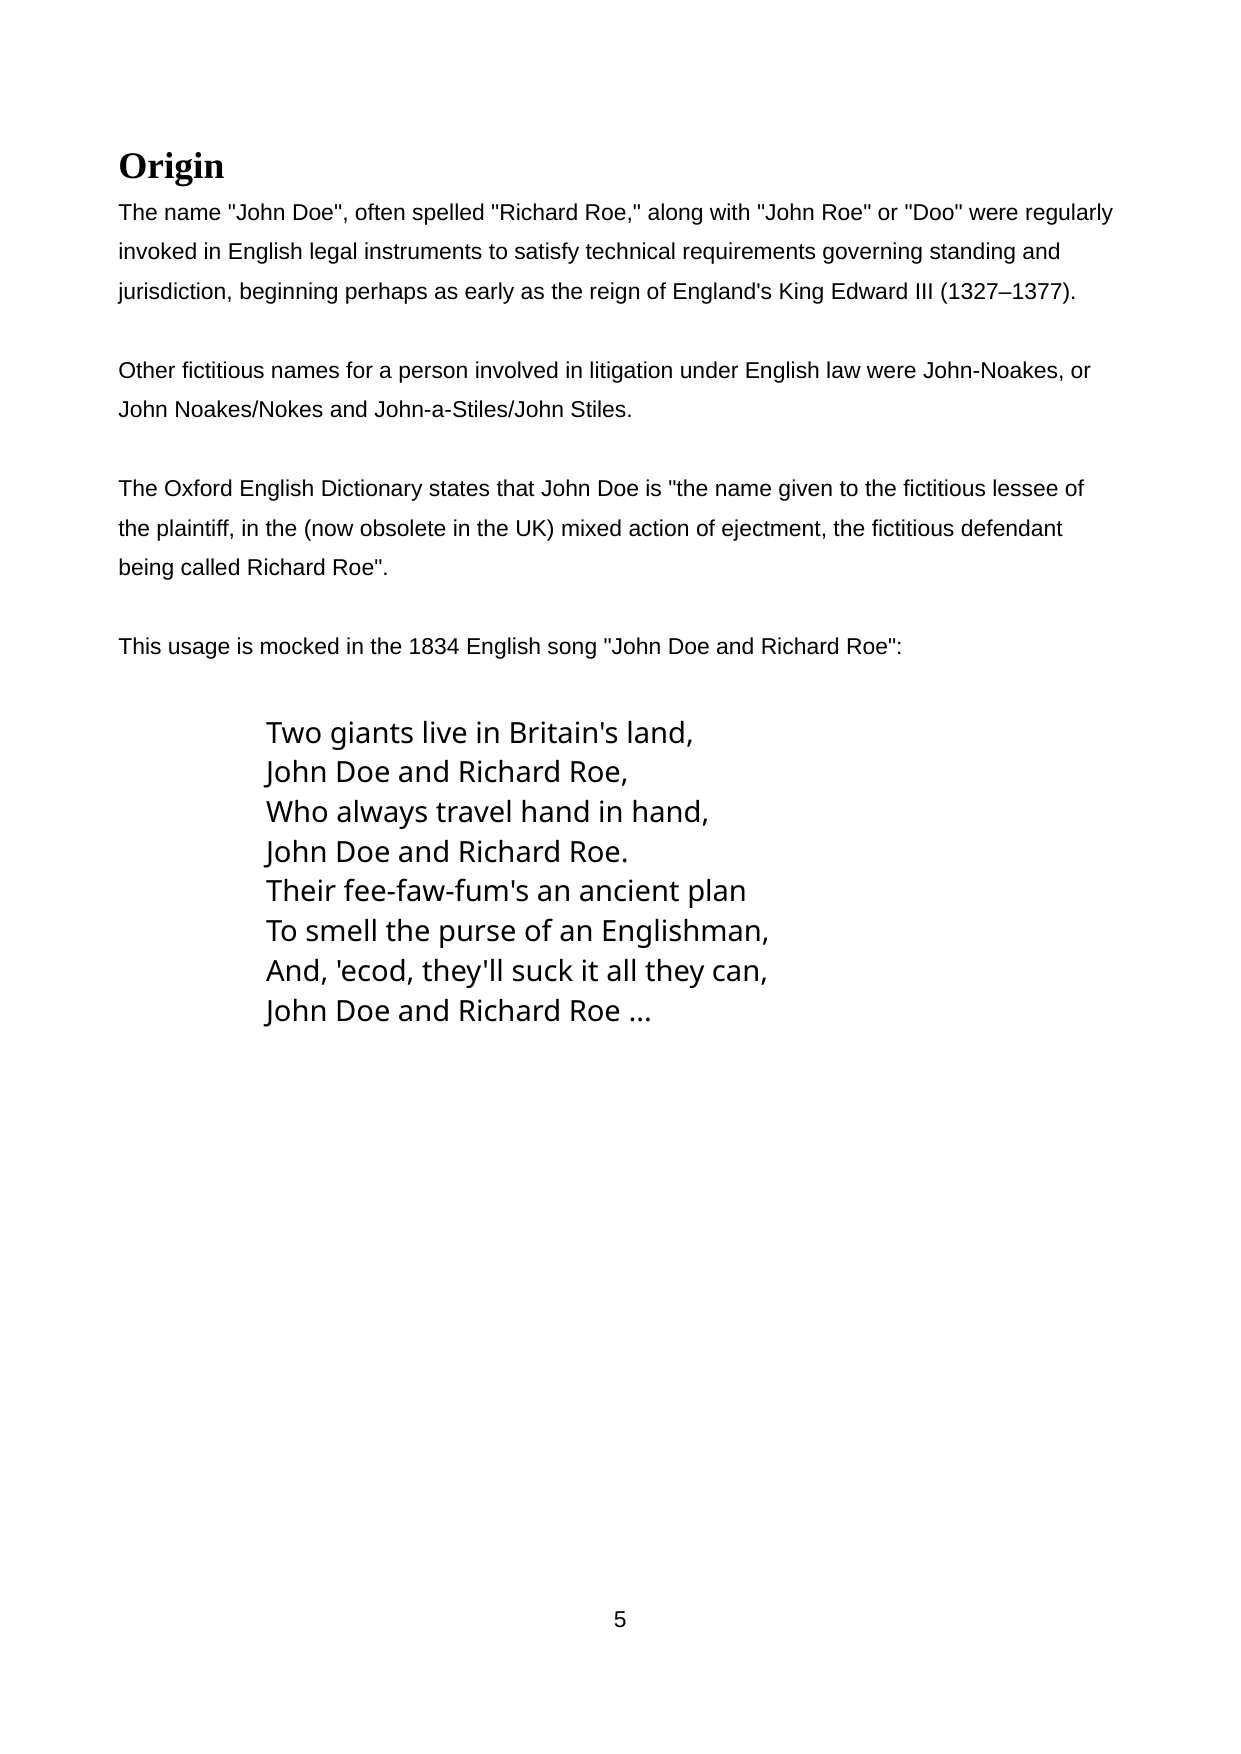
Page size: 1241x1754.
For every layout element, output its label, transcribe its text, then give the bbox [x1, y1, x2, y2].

text Other fictitious names for a person involved in litigation under English law were John-Noakes, or John Noakes/Nokes and John-a-Stiles/John Stiles. [118, 357, 1122, 422]
text And, 'ecod, they'll suck it all they can, [266, 950, 1122, 990]
text The Oxford English Dictionary states that John Doe is "the name given to the fictitious lessee of the plaintiff, in the (now obsolete in the UK) mixed action of ejectment, the fictitious defendant being called Richard Roe". [118, 475, 1122, 580]
text This usage is mocked in the 1834 English song "John Doe and Richard Roe": [118, 633, 1122, 659]
subtitle Origin [118, 143, 1122, 186]
text John Doe and Richard Roe. [266, 831, 1122, 871]
text John Doe and Richard Roe ... [266, 990, 1122, 1029]
text The name "John Doe", often spelled "Richard Roe," along with "John Roe" or "Doo" were regularly invoked in English legal instruments to satisfy technical requirements governing standing and jurisdiction, beginning perhaps as early as the reign of England's King Edward III (1327–1377). [118, 199, 1122, 304]
text Two giants live in Britain's land, [266, 712, 1122, 752]
text To smell the purse of an Englishman, [266, 910, 1122, 950]
text Their fee-faw-fum's an ancient plan [266, 871, 1122, 910]
text Who always travel hand in hand, [266, 791, 1122, 831]
text John Doe and Richard Roe, [266, 752, 1122, 791]
